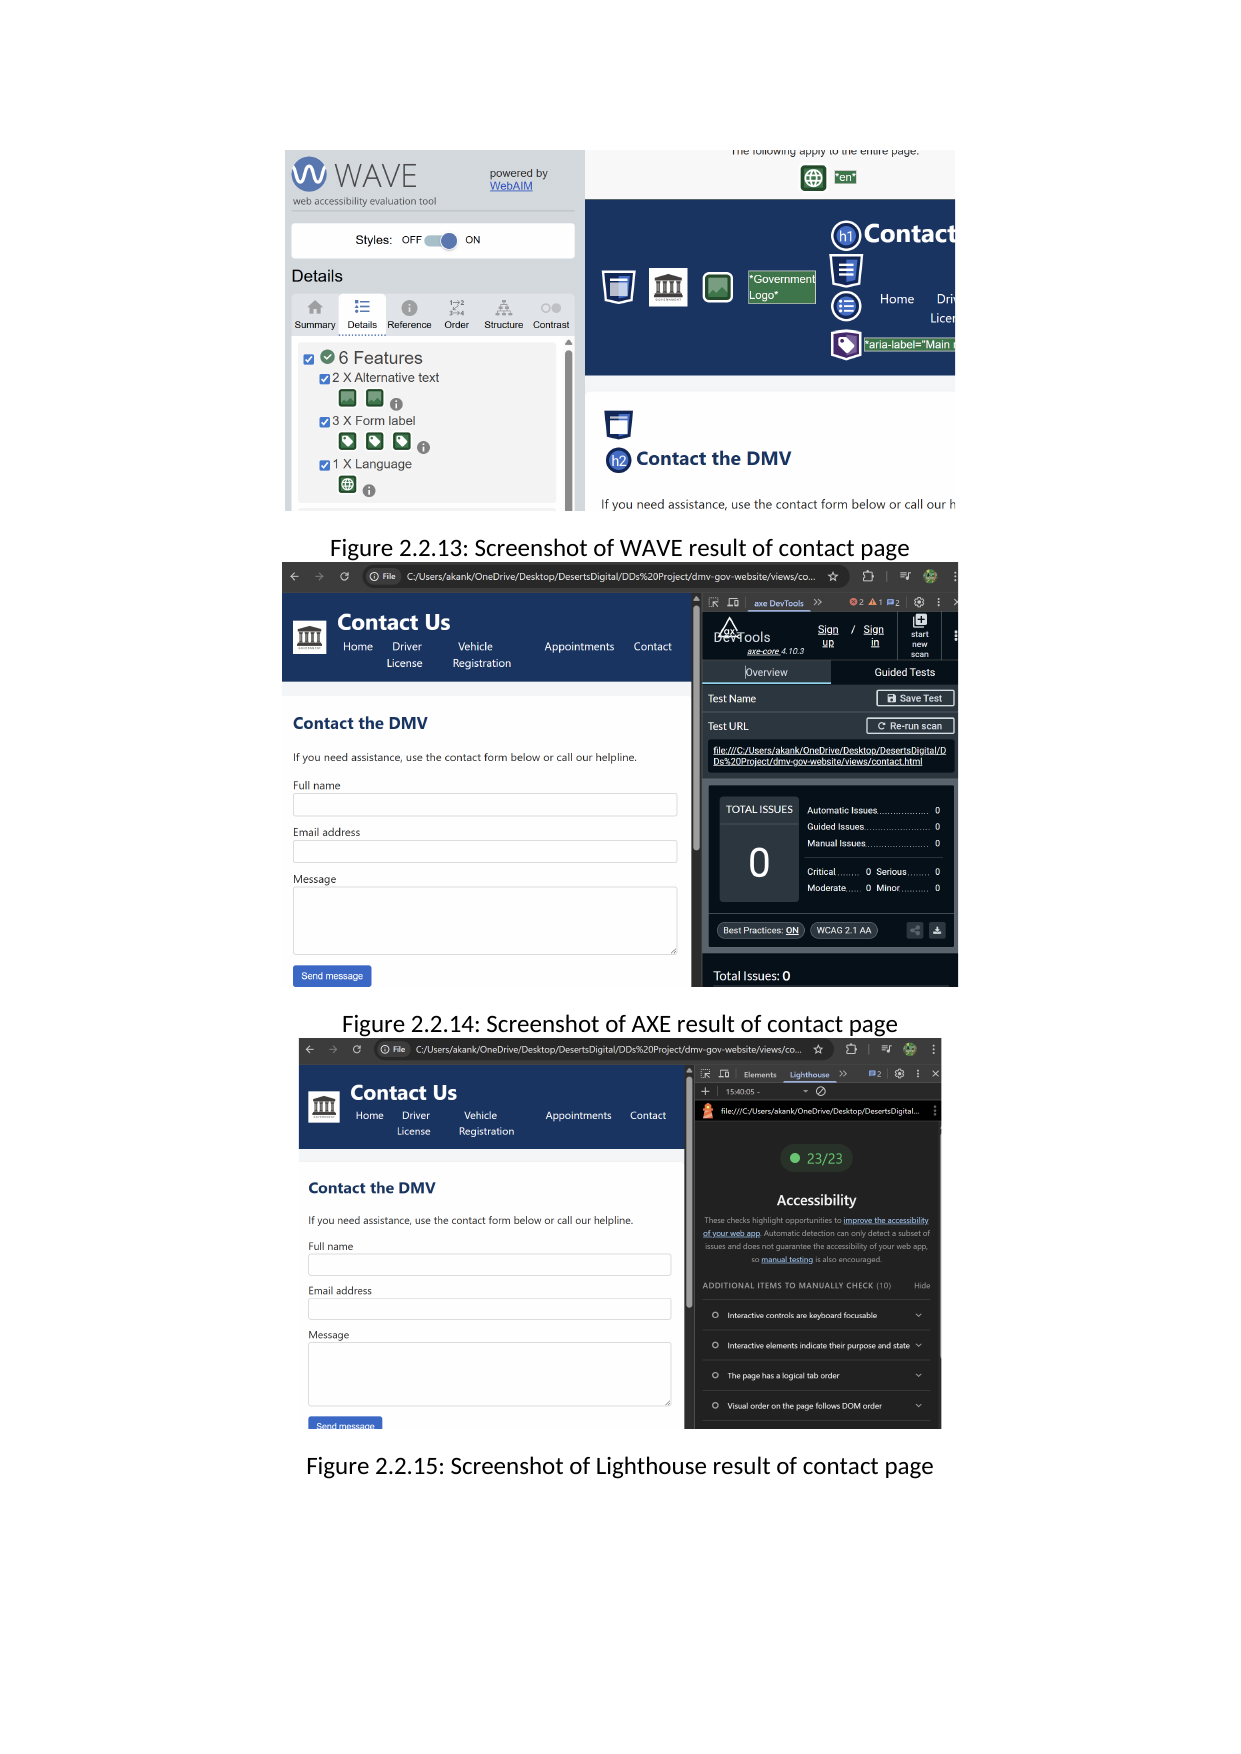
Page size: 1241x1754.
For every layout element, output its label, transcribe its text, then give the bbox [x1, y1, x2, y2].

picture [285, 150, 956, 511]
subtitle Figure 2.2.14: Screenshot of AXE result of contact page [150, 1008, 1090, 1039]
picture [298, 1038, 942, 1429]
subtitle Figure 2.2.13: Screenshot of WAVE result of contact page [150, 532, 1090, 562]
subtitle Figure 2.2.15: Screenshot of Lighthouse result of contact page [150, 1450, 1090, 1481]
picture [282, 562, 959, 987]
